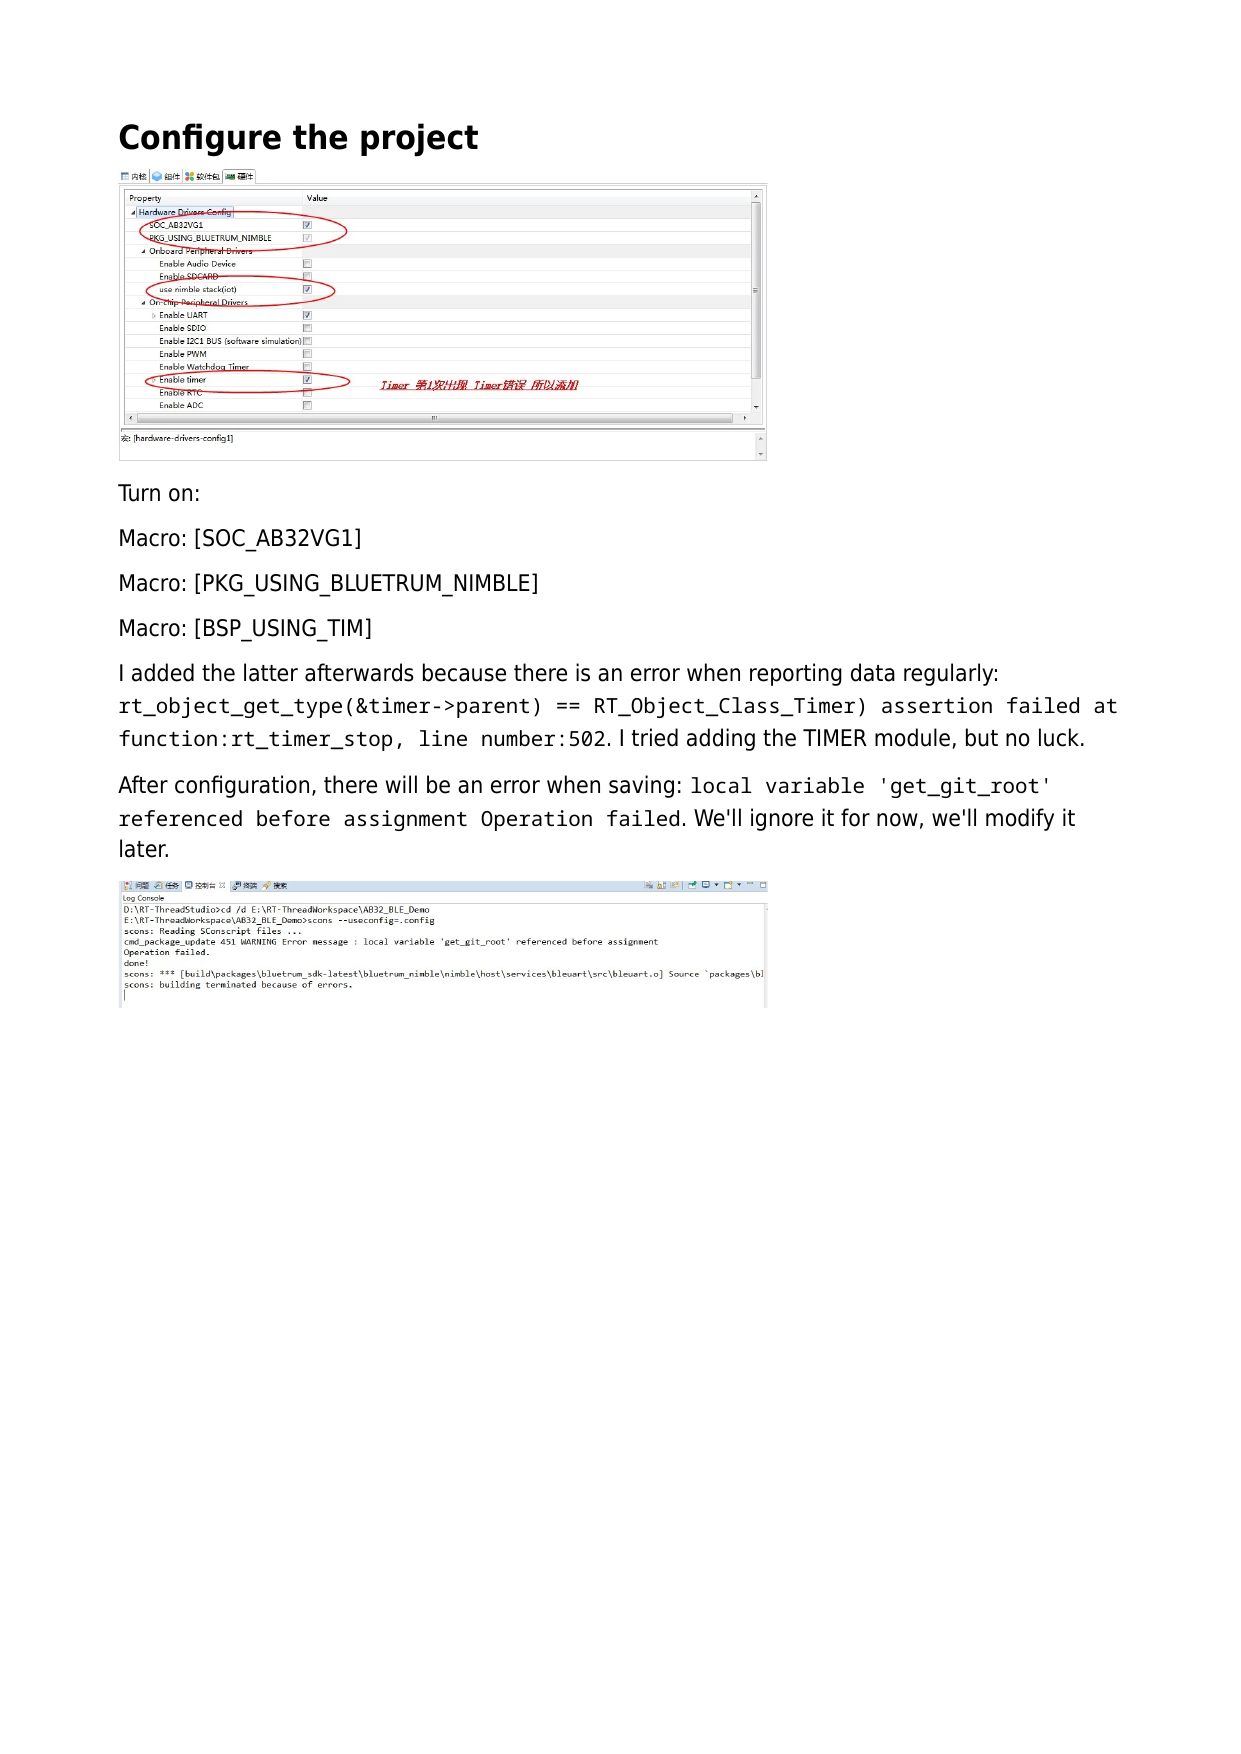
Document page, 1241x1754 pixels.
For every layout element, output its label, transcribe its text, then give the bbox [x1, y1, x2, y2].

text After configuration, there will be an error when saving: local variable 'get_git_root' referenced before assignment Operation failed. We'll ignore it for now, we'll modify it later. [118, 771, 1122, 863]
text I added the latter afterwards because there is an error when reporting data regularly: rt_object_get_type(&timer->parent) == RT_Object_Class_Timer) assertion failed at function:rt_timer_stop, line number:502. I tried adding the TIMER module, but no luck. [118, 661, 1122, 752]
text Macro: [PKG_USING_BLUETRUM_NIMBLE] [118, 570, 1122, 597]
picture [118, 169, 768, 462]
text Macro: [SOC_AB32VG1] [118, 525, 1122, 552]
subtitle Configure the project [118, 118, 1122, 157]
picture [118, 881, 768, 1008]
text Turn on: [118, 480, 1122, 506]
text Macro: [BSP_USING_TIM] [118, 615, 1122, 642]
